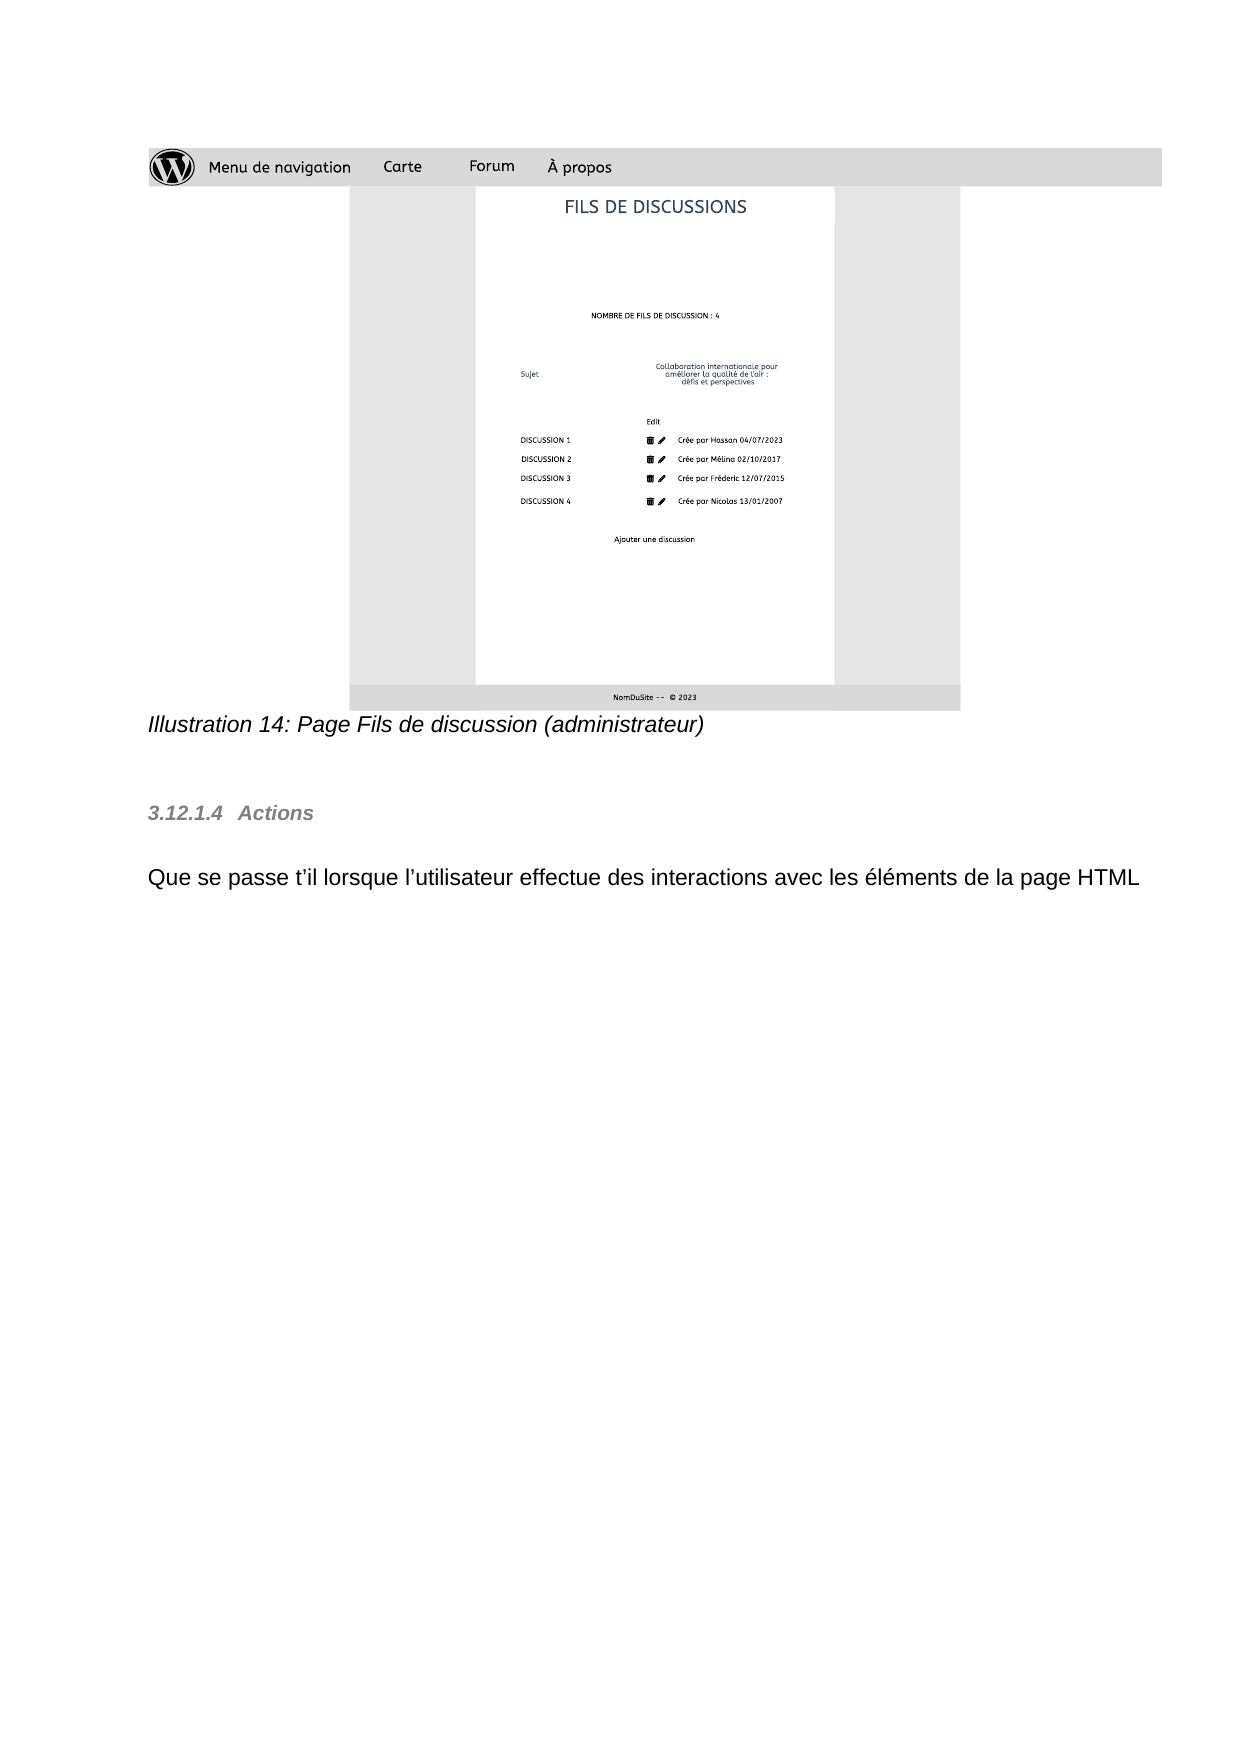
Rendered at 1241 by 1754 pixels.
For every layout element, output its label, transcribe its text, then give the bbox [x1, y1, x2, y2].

subtitle Actions [148, 801, 1162, 825]
text Illustration 14: Page Fils de discussion (administrateur) [148, 711, 1162, 737]
text Que se passe t’il lorsque l’utilisateur effectue des interactions avec les éléments de la page HTML [148, 864, 1162, 890]
